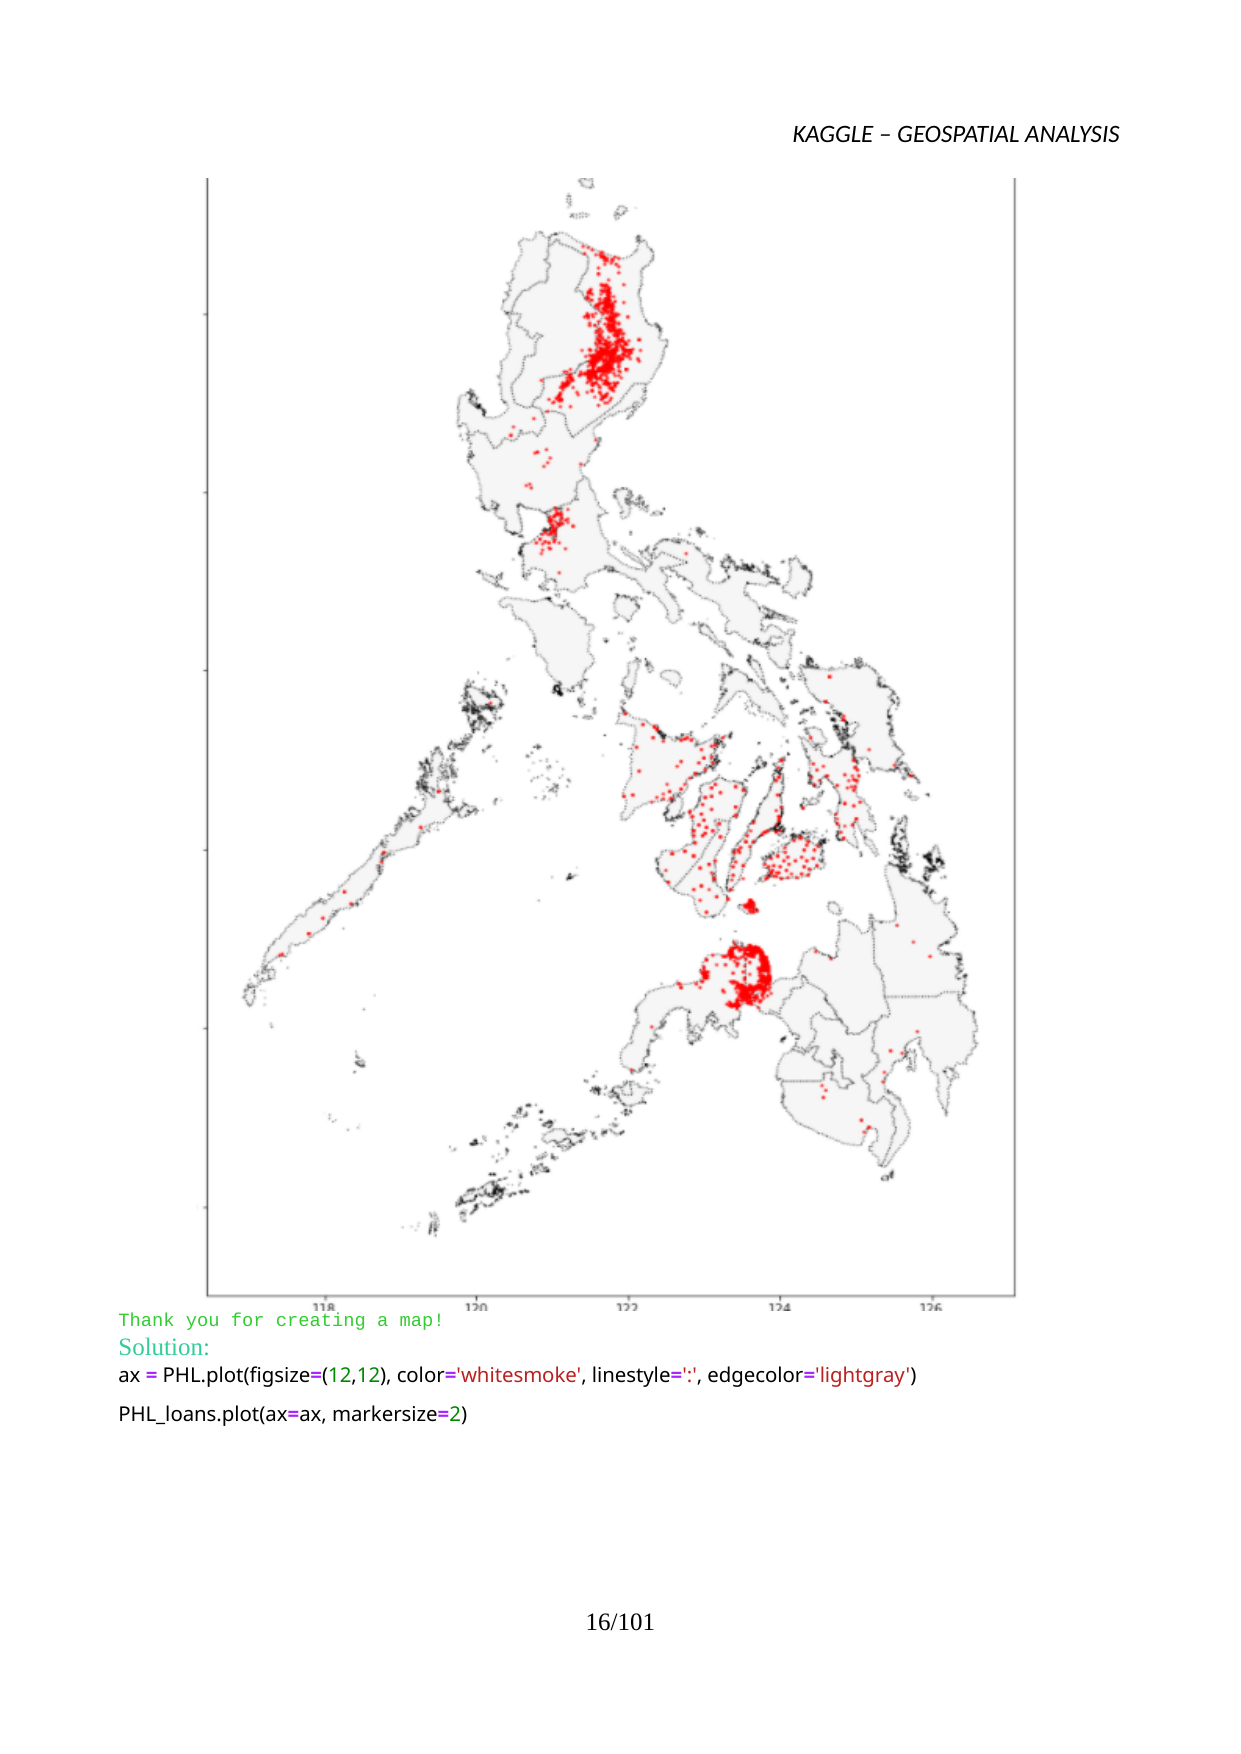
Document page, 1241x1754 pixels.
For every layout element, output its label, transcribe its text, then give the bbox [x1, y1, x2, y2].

text ax = PHL.plot(figsize=(12,12), color='whitesmoke', linestyle=':', edgecolor='lightgray') [118, 1361, 1122, 1388]
text Solution: [118, 1332, 1122, 1361]
text Thank you for creating a map! [118, 683, 1122, 1332]
picture [196, 178, 1044, 1311]
text PHL_loans.plot(ax=ax, markersize=2) [118, 1400, 1122, 1428]
